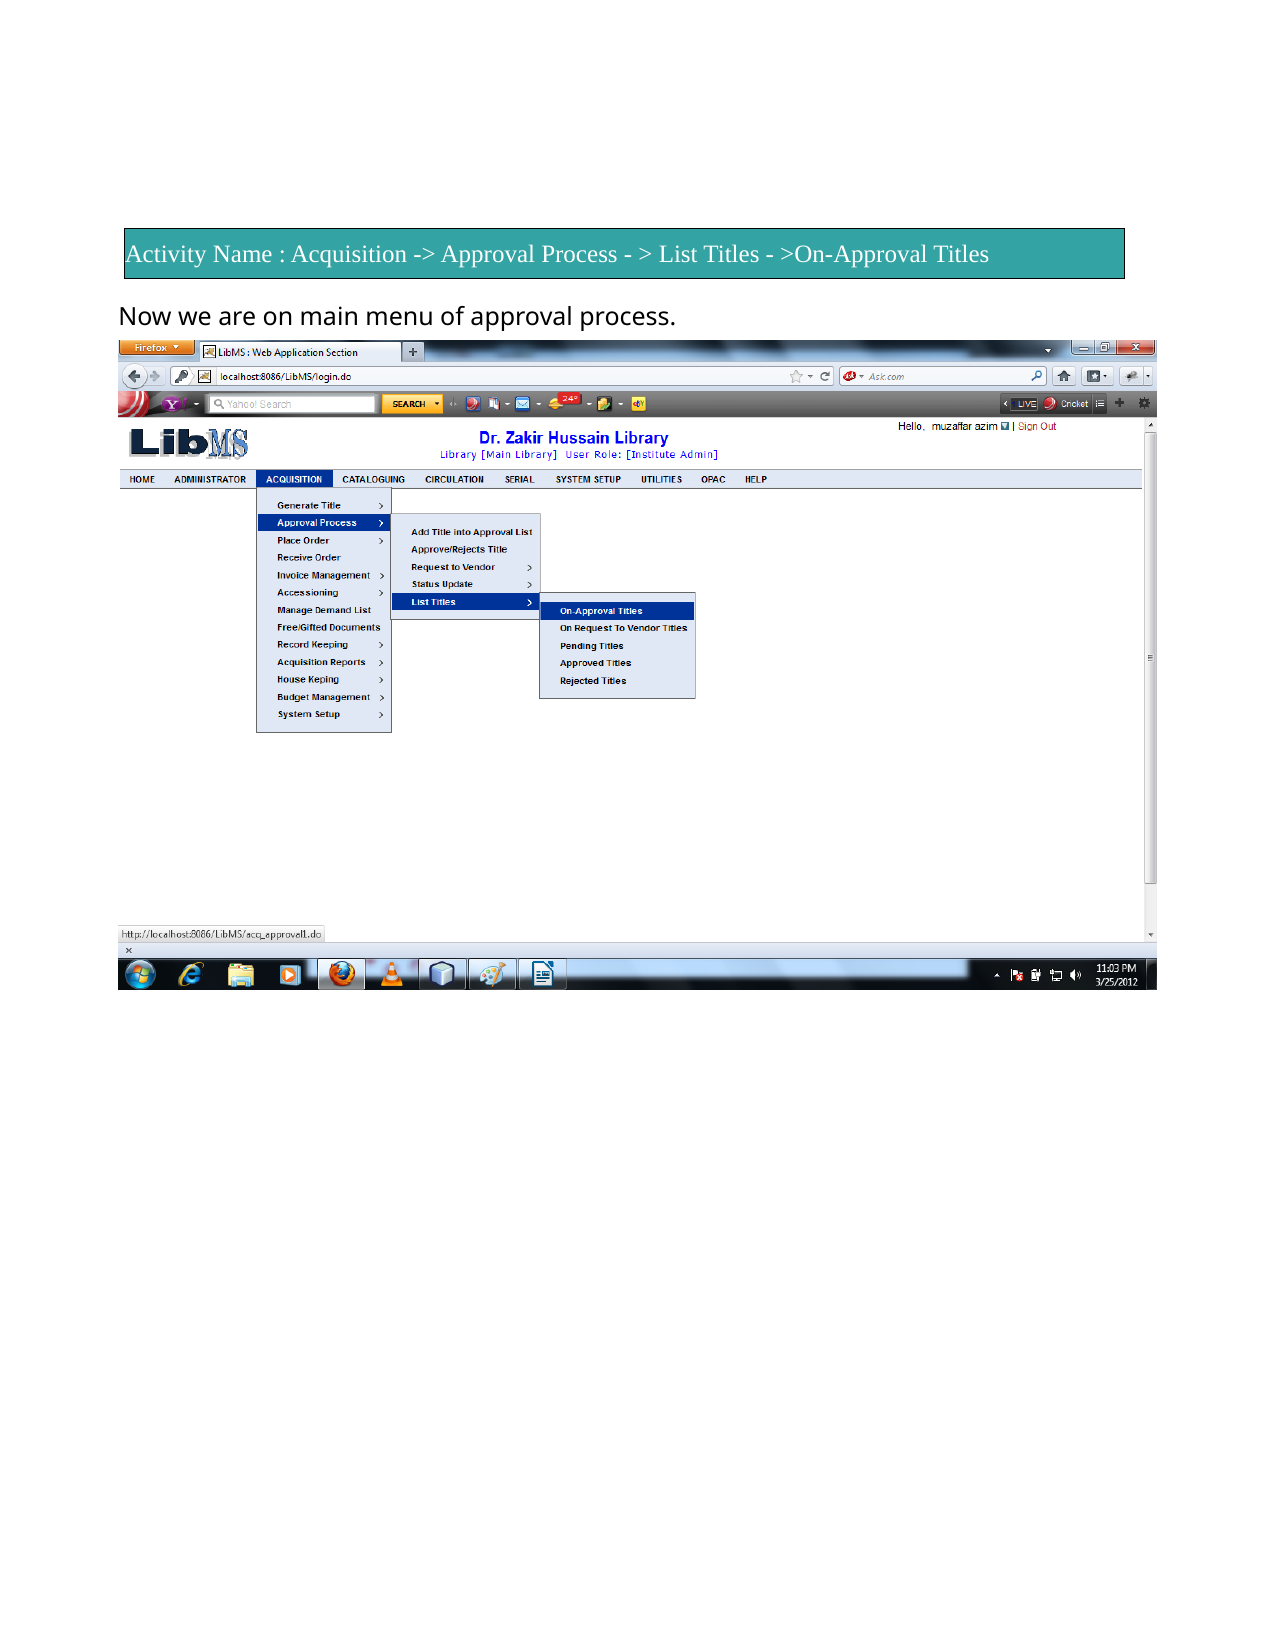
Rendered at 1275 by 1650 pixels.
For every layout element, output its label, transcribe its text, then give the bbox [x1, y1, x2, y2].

text Now we are on main menu of approval process. [118, 298, 1157, 332]
picture [118, 340, 1157, 990]
